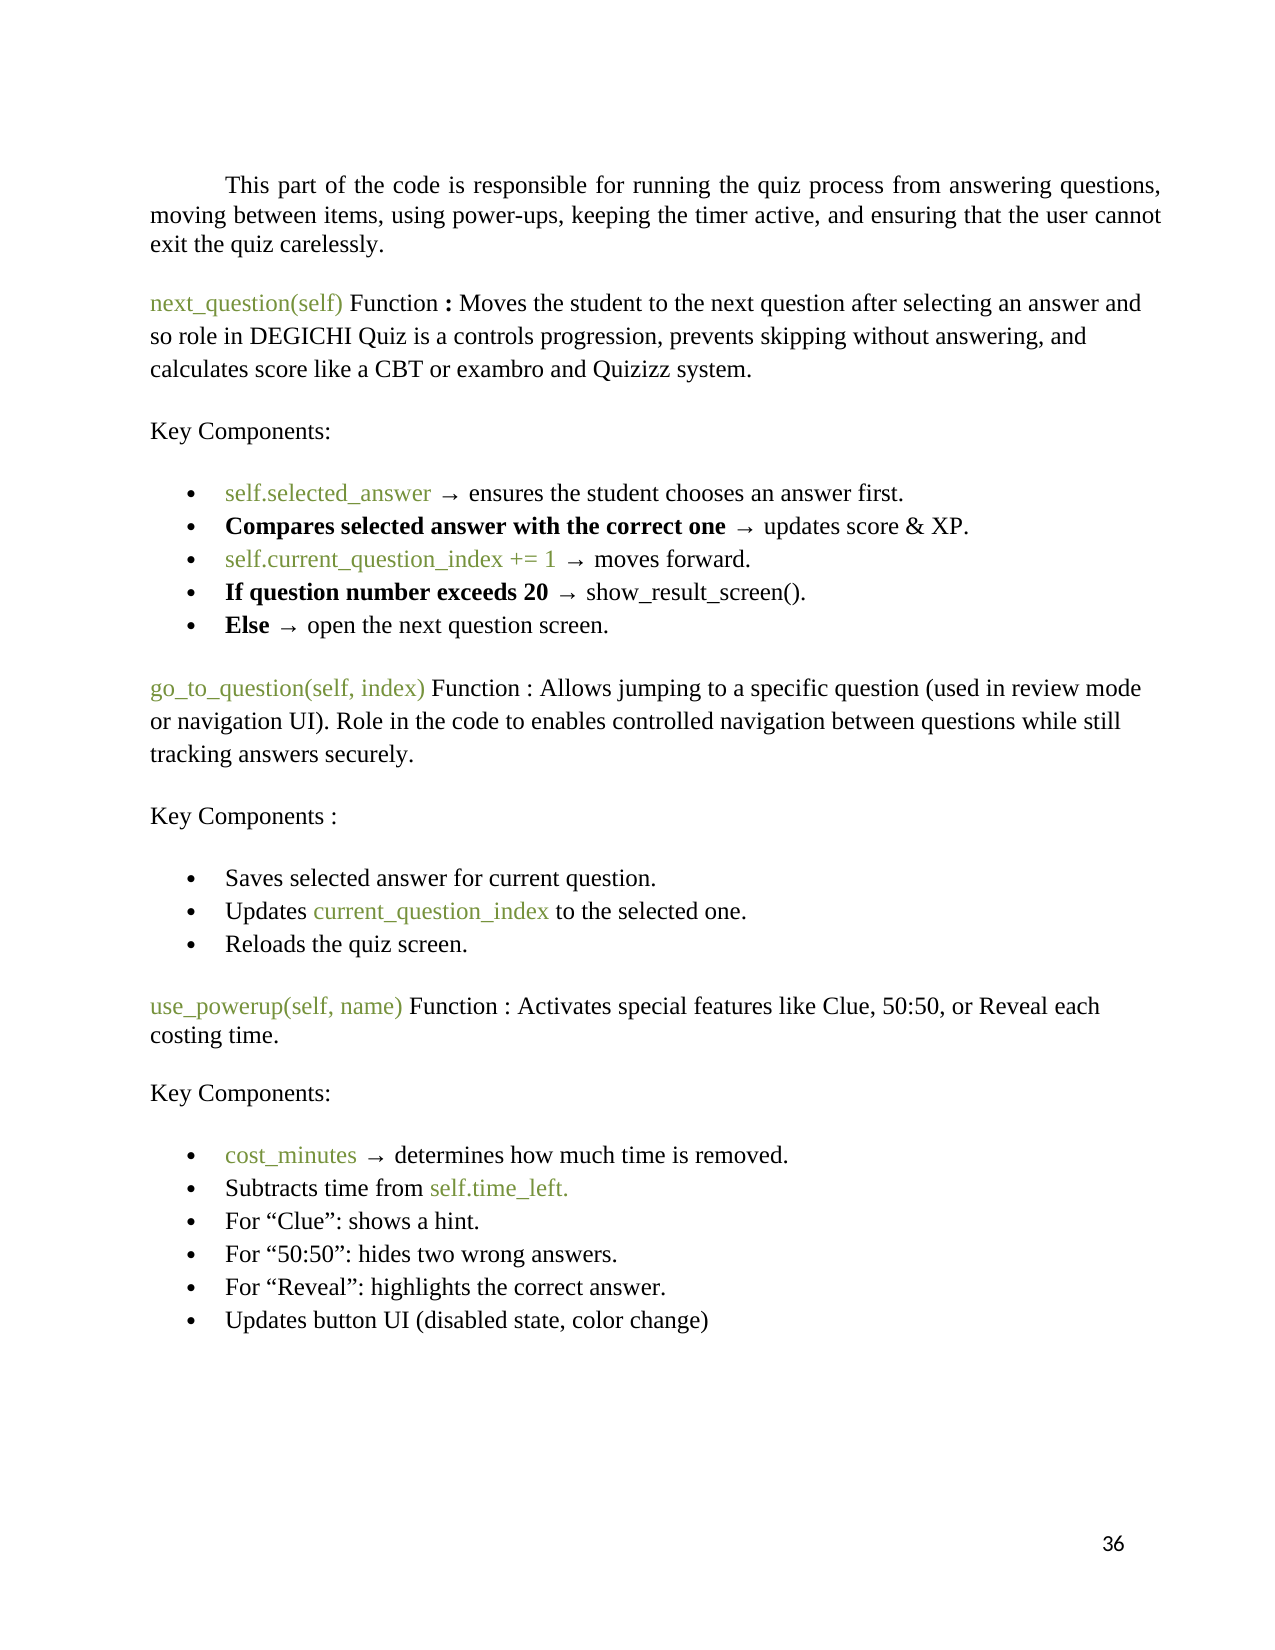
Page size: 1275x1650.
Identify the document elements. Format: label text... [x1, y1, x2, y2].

list For “50:50”: hides two wrong answers. [187, 1239, 1162, 1268]
text next_question(self) Function : Moves the student to the next question after selecting an answer and so role in DEGICHI Quiz is a controls progression, prevents skipping without answering, and calculates score like a CBT or exambro and Quizizz system. [150, 288, 1162, 383]
text This part of the code is responsible for running the quiz process from answering questions, moving between items, using power-ups, keeping the timer active, and ensuring that the user cannot exit the quiz carelessly. [150, 170, 1162, 258]
list Updates current_question_index to the selected one. [187, 896, 1162, 925]
text Key Components: [150, 416, 1162, 445]
text Key Components: [150, 1078, 1162, 1107]
list If question number exceeds 20 → show_result_screen(). [187, 577, 1162, 606]
list Subtracts time from self.time_left. [187, 1173, 1162, 1202]
text Key Components : [150, 801, 1162, 830]
list Else → open the next question screen. [187, 611, 1162, 639]
list Reloads the quiz screen. [187, 929, 1162, 958]
text use_powerup(self, name) Function : Activates special features like Clue, 50:50, or Reveal each costing time. [150, 991, 1162, 1049]
list self.selected_answer → ensures the student chooses an answer first. [187, 478, 1162, 507]
list Updates button UI (disabled state, color change) [187, 1305, 1162, 1334]
list Saves selected answer for current question. [187, 863, 1162, 892]
list Compares selected answer with the correct one → updates score & XP. [187, 511, 1162, 540]
list cost_minutes → determines how much time is removed. [187, 1140, 1162, 1169]
list For “Reveal”: highlights the correct answer. [187, 1272, 1162, 1301]
list self.current_question_index += 1 → moves forward. [187, 544, 1162, 573]
list For “Clue”: shows a hint. [187, 1206, 1162, 1235]
text go_to_question(self, index) Function : Allows jumping to a specific question (used in review mode or navigation UI). Role in the code to enables controlled navigation between questions while still tracking answers securely. [150, 673, 1162, 767]
